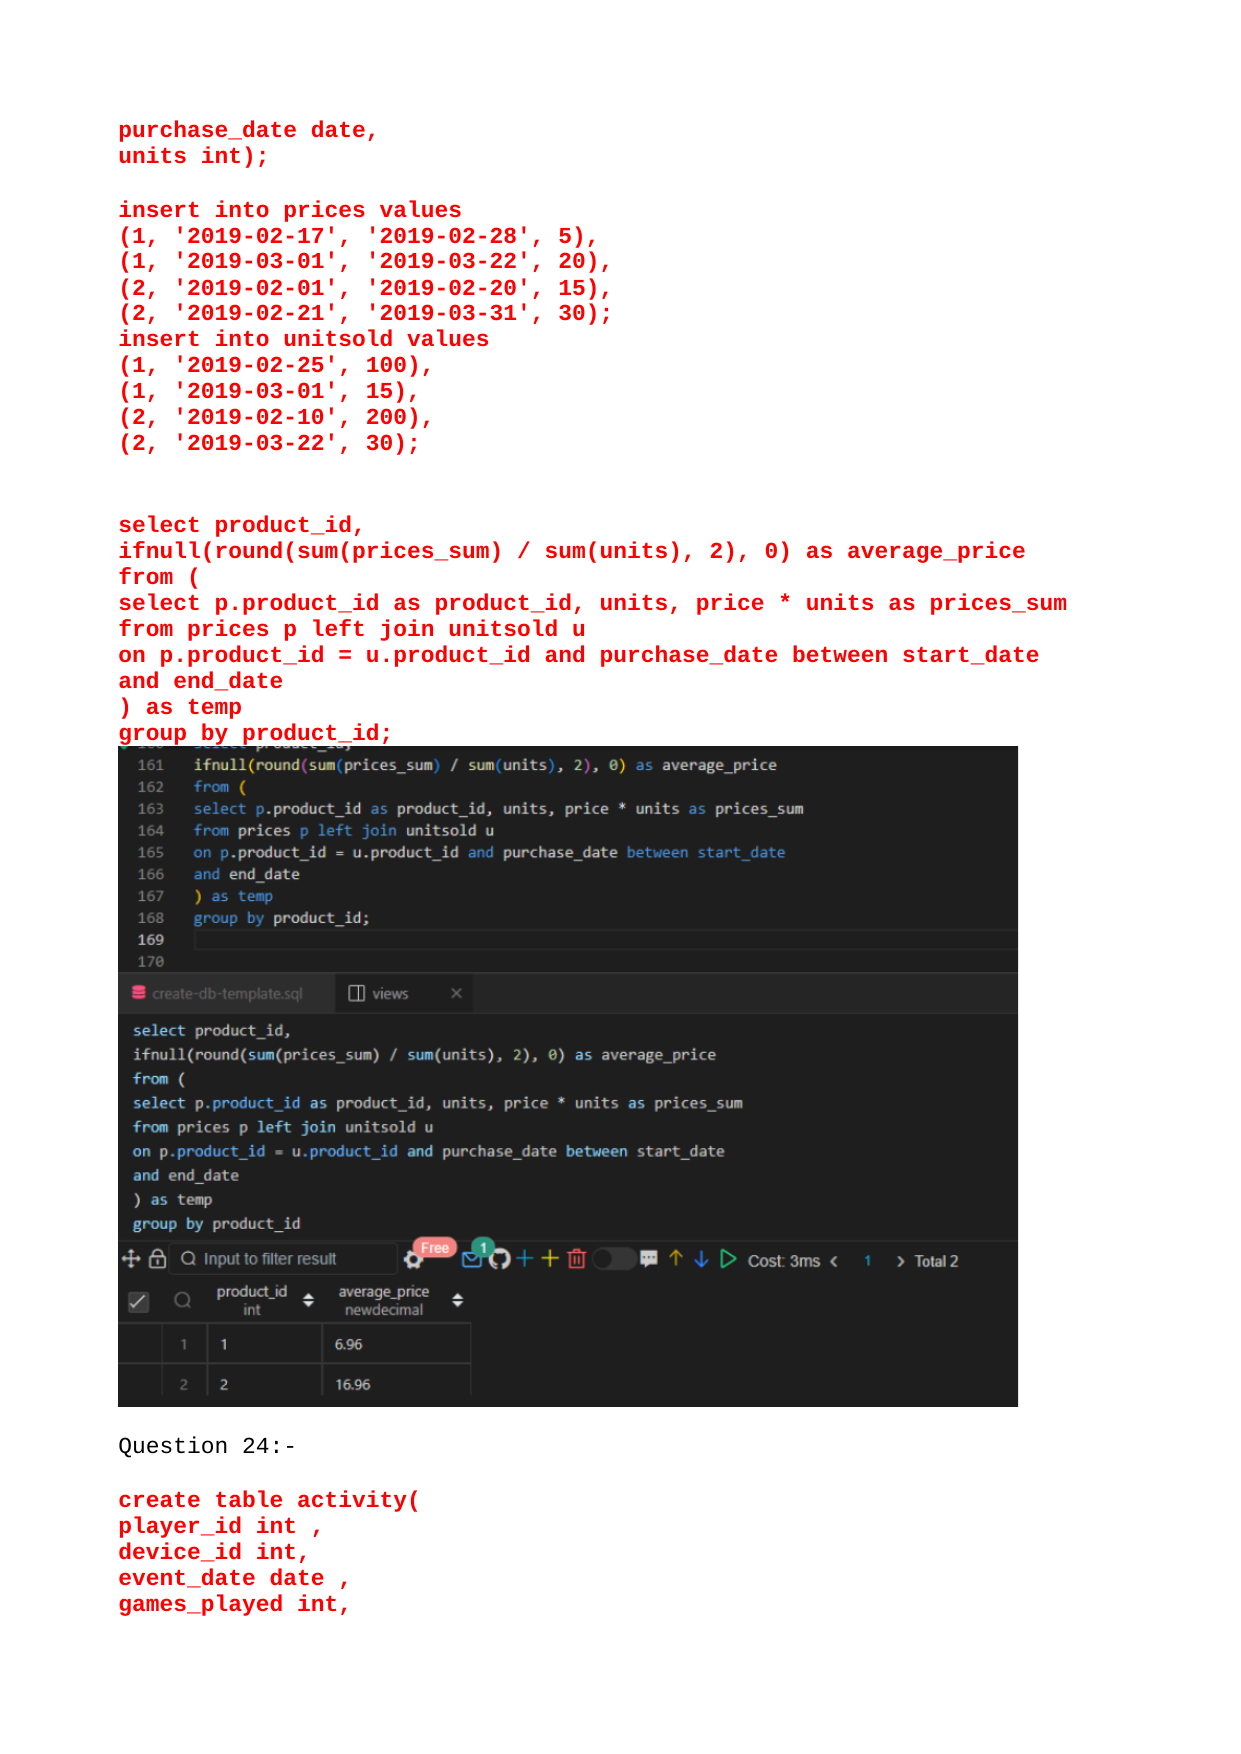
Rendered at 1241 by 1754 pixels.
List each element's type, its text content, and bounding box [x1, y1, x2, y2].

text create table activity( [118, 1488, 1122, 1514]
text select product_id, [118, 513, 1122, 539]
text group by product_id; [118, 721, 1122, 747]
text (2, '2019-02-01', '2019-02-20', 15), [118, 276, 1122, 302]
text from ( [118, 565, 1122, 591]
text games_played int, [118, 1592, 1122, 1618]
text ifnull(round(sum(prices_sum) / sum(units), 2), 0) as average_price [118, 539, 1122, 565]
text (1, '2019-03-01', '2019-03-22', 20), [118, 250, 1122, 276]
text Question 24:- [118, 1434, 1122, 1460]
text (2, '2019-02-10', 200), [118, 406, 1122, 431]
text from prices p left join unitsold u [118, 617, 1122, 643]
text insert into unitsold values [118, 328, 1122, 354]
text (2, '2019-02-21', '2019-03-31', 30); [118, 302, 1122, 328]
text device_id int, [118, 1540, 1122, 1566]
text insert into prices values [118, 198, 1122, 224]
text player_id int , [118, 1514, 1122, 1540]
text (1, '2019-03-01', 15), [118, 379, 1122, 406]
text purchase_date date, [118, 118, 1122, 144]
text event_date date , [118, 1566, 1122, 1592]
text ) as temp [118, 695, 1122, 721]
text on p.product_id = u.product_id and purchase_date between start_date [118, 643, 1122, 669]
text (1, '2019-02-25', 100), [118, 354, 1122, 379]
text (1, '2019-02-17', '2019-02-28', 5), [118, 224, 1122, 250]
text (2, '2019-03-22', 30); [118, 431, 1122, 457]
text select p.product_id as product_id, units, price * units as prices_sum [118, 591, 1122, 617]
text and end_date [118, 669, 1122, 695]
text units int); [118, 144, 1122, 170]
